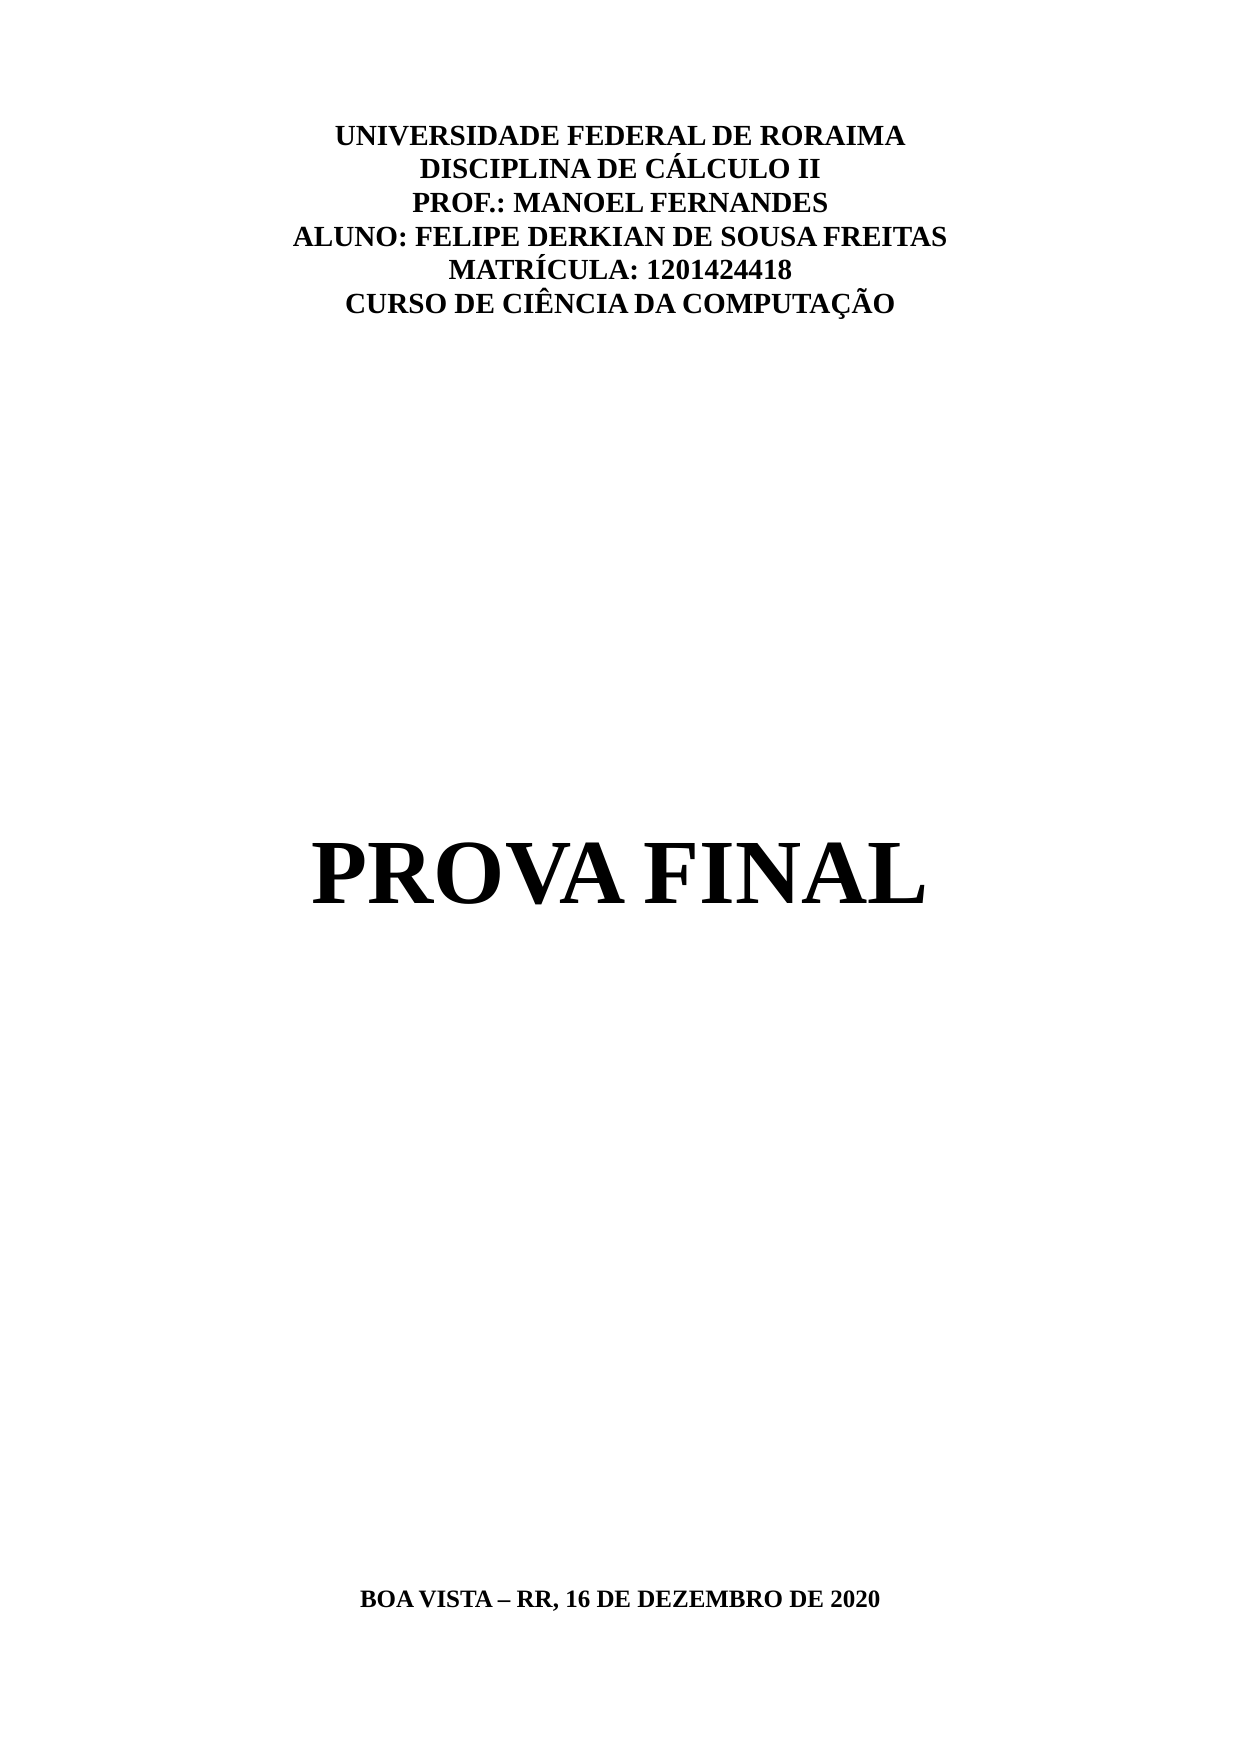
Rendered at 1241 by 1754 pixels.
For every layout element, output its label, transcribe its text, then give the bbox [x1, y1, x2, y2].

text PROVA FINAL [118, 818, 1122, 923]
text BOA VISTA – RR, 16 DE DEZEMBRO DE 2020 [118, 1584, 1122, 1613]
text MATRÍCULA: 1201424418 [118, 252, 1122, 286]
text CURSO DE CIÊNCIA DA COMPUTAÇÃO [118, 286, 1122, 319]
text ALUNO: FELIPE DERKIAN DE SOUSA FREITAS [118, 219, 1122, 252]
text UNIVERSIDADE FEDERAL DE RORAIMA [118, 118, 1122, 152]
text DISCIPLINA DE CÁLCULO II [118, 152, 1122, 185]
text PROF.: MANOEL FERNANDES [118, 185, 1122, 219]
